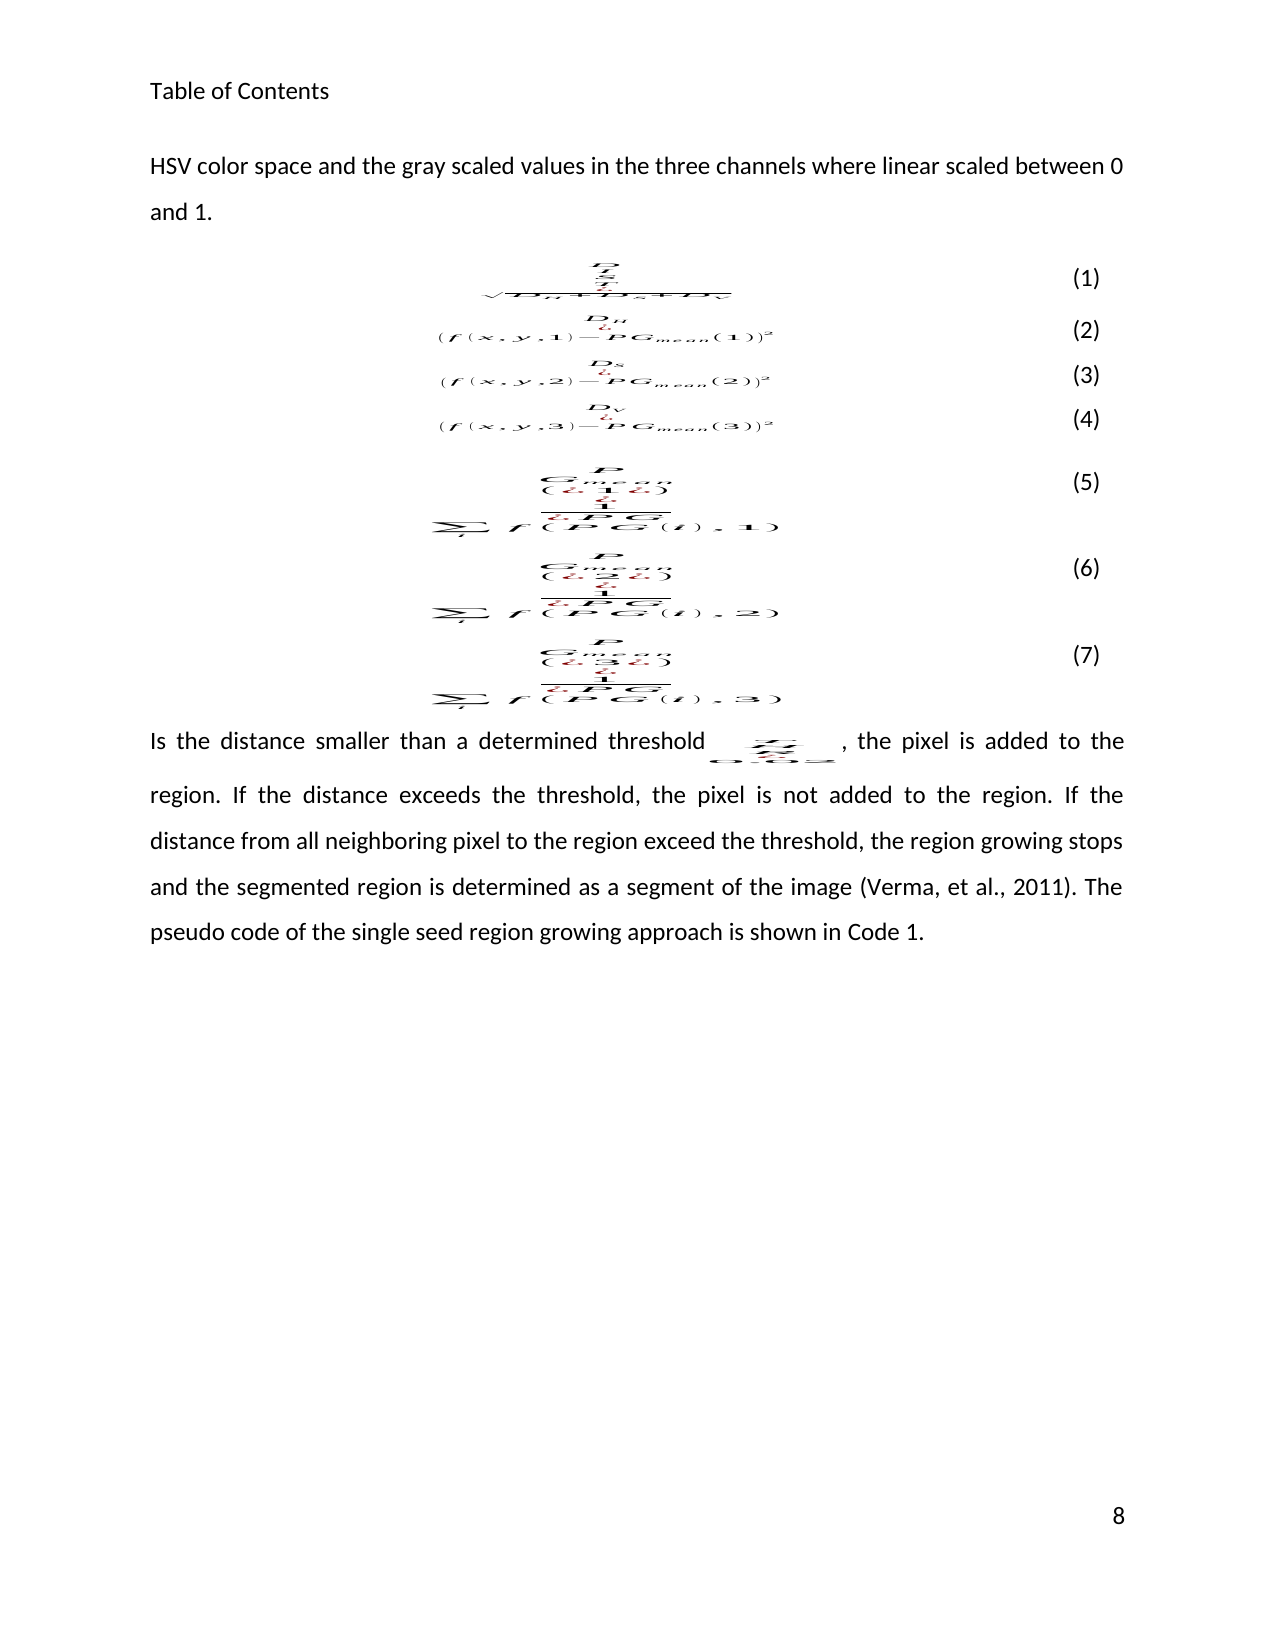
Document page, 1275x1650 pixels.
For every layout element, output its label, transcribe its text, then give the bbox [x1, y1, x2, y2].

table_cell [150, 639, 1061, 725]
table_header (1) [1061, 262, 1147, 314]
text For background segmentation and feature extraction from electronic component color segments, a region growing approach is used for region segmentation. The region growing approach is a pixel based image segmentation method since it involves the selection of initial seed pixel. The region growing algorithm examines neighboring pixel of a region or the initial seed pixel and determines if the neighboring pixel should be added to the region (Wikipedia, 2014). The first step is the selection of seed point. The seed point selection is depending on the segmentation goal and based on user criterion. The seed point selection is specified for the specific methods in 3.3.4 for Segment based feature extraction and 3.2.2 Color based PCB surface detection. The seed pixel is the first region, from which neighboring pixel are added to grow the region iterative depending on a region membership criterion. In this approach the region growing segmentation is used to segment color images. The criterion to add adjacent pixel to the region pixel is the Euclidian distance between the color of the adjacent pixel and the mean color value of the region. Before segmentation, the image was converted from RGB color space to HSV color space and the gray scaled values in the three channels where linear scaled between 0 and 1. [150, 150, 1125, 226]
table_cell (7) [1061, 639, 1147, 725]
text Is the distance smaller than a determined threshold, the pixel is added to the region. If the distance exceeds the threshold, the pixel is not added to the region. If the distance from all neighboring pixel to the region exceed the threshold, the region growing stops and the segmented region is determined as a segment of the image (Verma, et al., 2011). The pseudo code of the single seed region growing approach is shown in Code 1. [150, 725, 1125, 947]
table_cell (2) [1061, 314, 1147, 359]
table_cell (3) [1061, 359, 1147, 404]
table_cell (5) [1061, 466, 1147, 553]
table_cell [150, 404, 1061, 466]
table_cell [150, 466, 1061, 553]
table_header [150, 262, 1061, 314]
table_cell [150, 553, 1061, 639]
table_cell (6) [1061, 553, 1147, 639]
table_cell (4) [1061, 404, 1147, 466]
table_cell [150, 314, 1061, 359]
table_cell [150, 359, 1061, 404]
